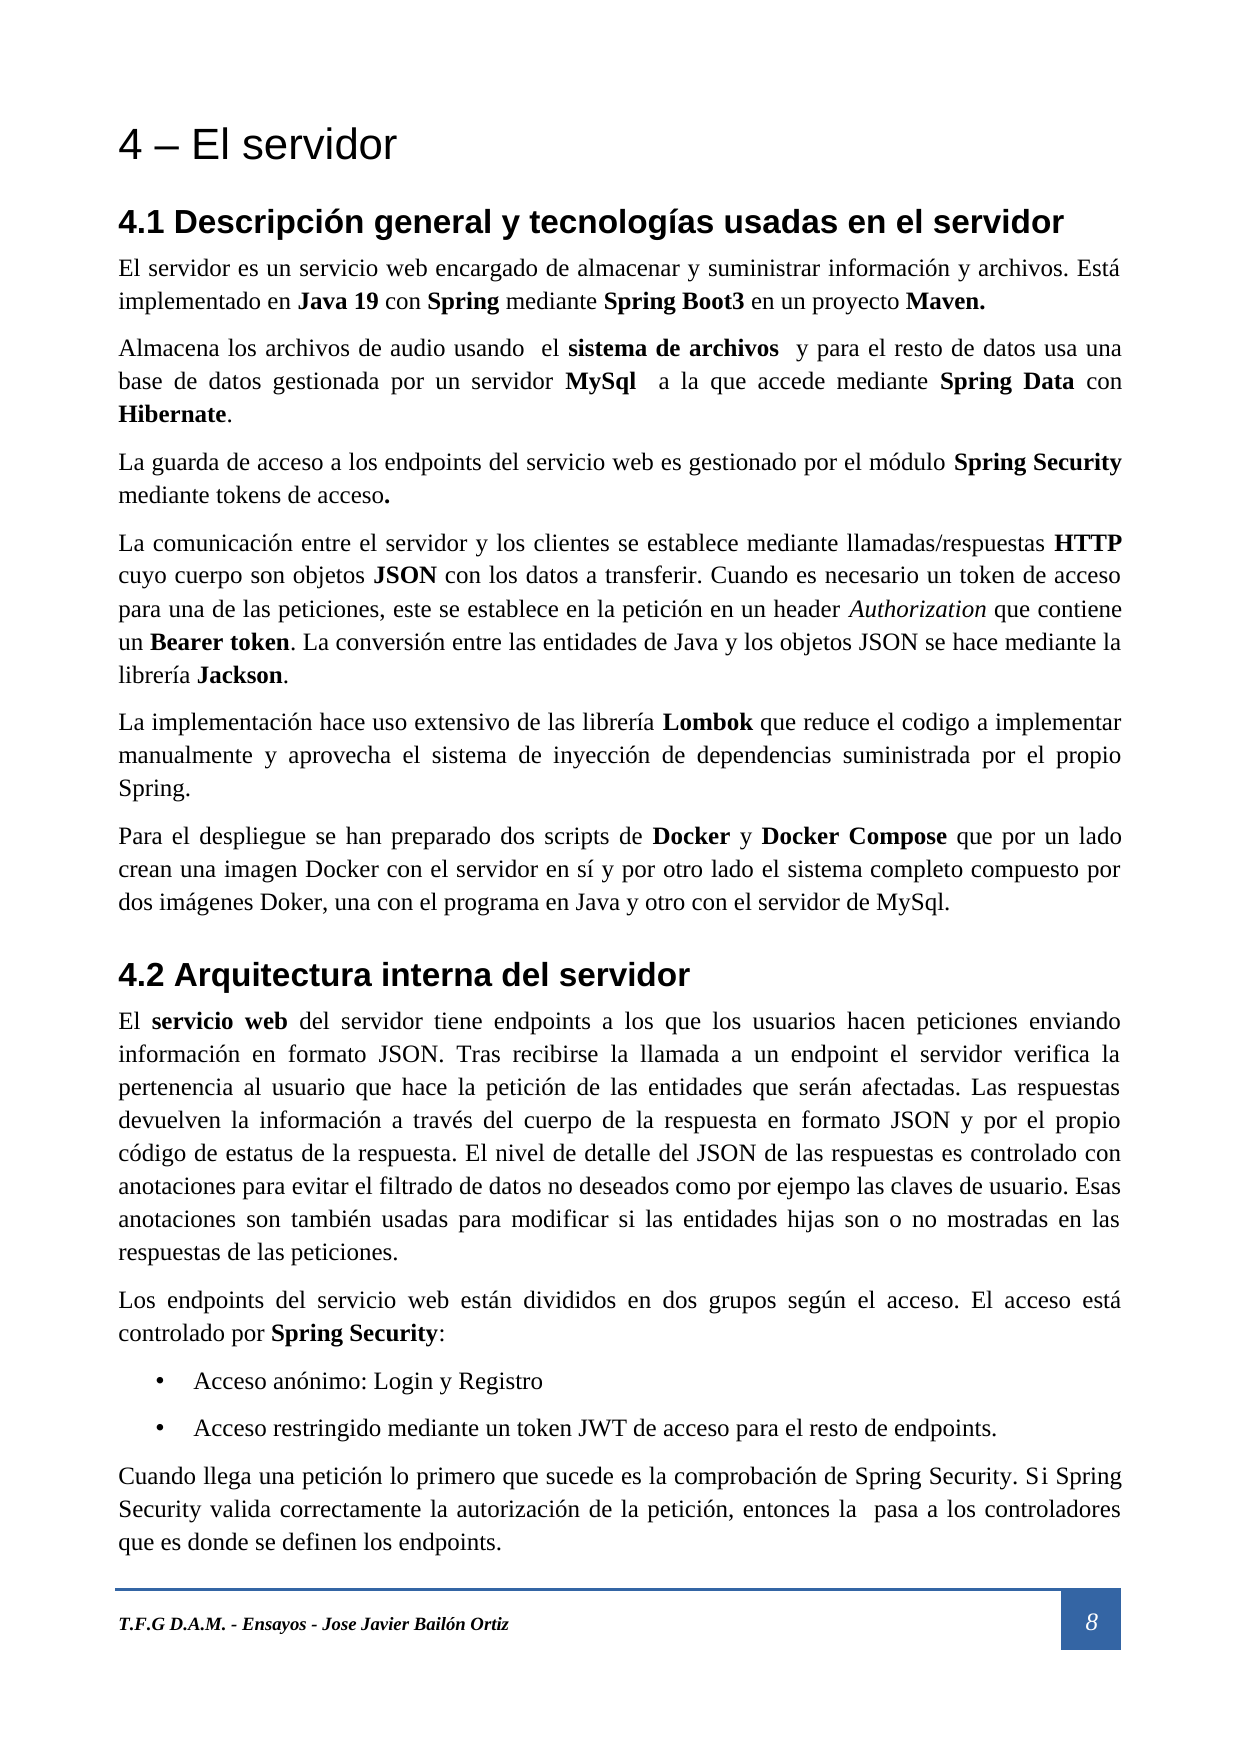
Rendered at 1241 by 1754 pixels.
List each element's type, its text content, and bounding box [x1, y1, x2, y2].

text La guarda de acceso a los endpoints del servicio web es gestionado por el módulo Spring Security mediante tokens de acceso. [118, 447, 1122, 509]
text El servidor es un servicio web encargado de almacenar y suministrar información y archivos. Está implementado en Java 19 con Spring mediante Spring Boot3 en un proyecto Maven. [118, 253, 1122, 314]
text La comunicación entre el servidor y los clientes se establece mediante llamadas/respuestas HTTP cuyo cuerpo son objetos JSON con los datos a transferir. Cuando es necesario un token de acceso para una de las peticiones, este se establece en la petición en un header Authorization que contiene un Bearer token. La conversión entre las entidades de Java y los objetos JSON se hace mediante la librería Jackson. [118, 528, 1122, 688]
text Para el despliegue se han preparado dos scripts de Docker y Docker Compose que por un lado crean una imagen Docker con el servidor en sí y por otro lado el sistema completo compuesto por dos imágenes Doker, una con el programa en Java y otro con el servidor de MySql. [118, 821, 1122, 916]
subtitle 4.2 Arquitectura interna del servidor [118, 955, 1122, 994]
subtitle 4.1 Descripción general y tecnologías usadas en el servidor [118, 202, 1122, 240]
text El servicio web del servidor tiene endpoints a los que los usuarios hacen peticiones enviando información en formato JSON. Tras recibirse la llamada a un endpoint el servidor verifica la pertenencia al usuario que hace la petición de las entidades que serán afectadas. Las respuestas devuelven la información a través del cuerpo de la respuesta en formato JSON y por el propio código de estatus de la respuesta. El nivel de detalle del JSON de las respuestas es controlado con anotaciones para evitar el filtrado de datos no deseados como por ejempo las claves de usuario. Esas anotaciones son también usadas para modificar si las entidades hijas son o no mostradas en las respuestas de las peticiones. [118, 1006, 1122, 1266]
text Almacena los archivos de audio usando el sistema de archivos y para el resto de datos usa una base de datos gestionada por un servidor MySql a la que accede mediante Spring Data con Hibernate. [118, 333, 1122, 428]
subtitle 4 – El servidor [118, 118, 1122, 168]
text Los endpoints del servicio web están divididos en dos grupos según el acceso. El acceso está controlado por Spring Security: [118, 1285, 1122, 1347]
list Acceso restringido mediante un token JWT de acceso para el resto de endpoints. [156, 1413, 1122, 1442]
list Acceso anónimo: Login y Registro [156, 1366, 1122, 1394]
text La implementación hace uso extensivo de las librería Lombok que reduce el codigo a implementar manualmente y aprovecha el sistema de inyección de dependencias suministrada por el propio Spring. [118, 707, 1122, 802]
text Cuando llega una petición lo primero que sucede es la comprobación de Spring Security. Si Spring Security valida correctamente la autorización de la petición, entonces la pasa a los controladores que es donde se definen los endpoints. [118, 1461, 1122, 1556]
